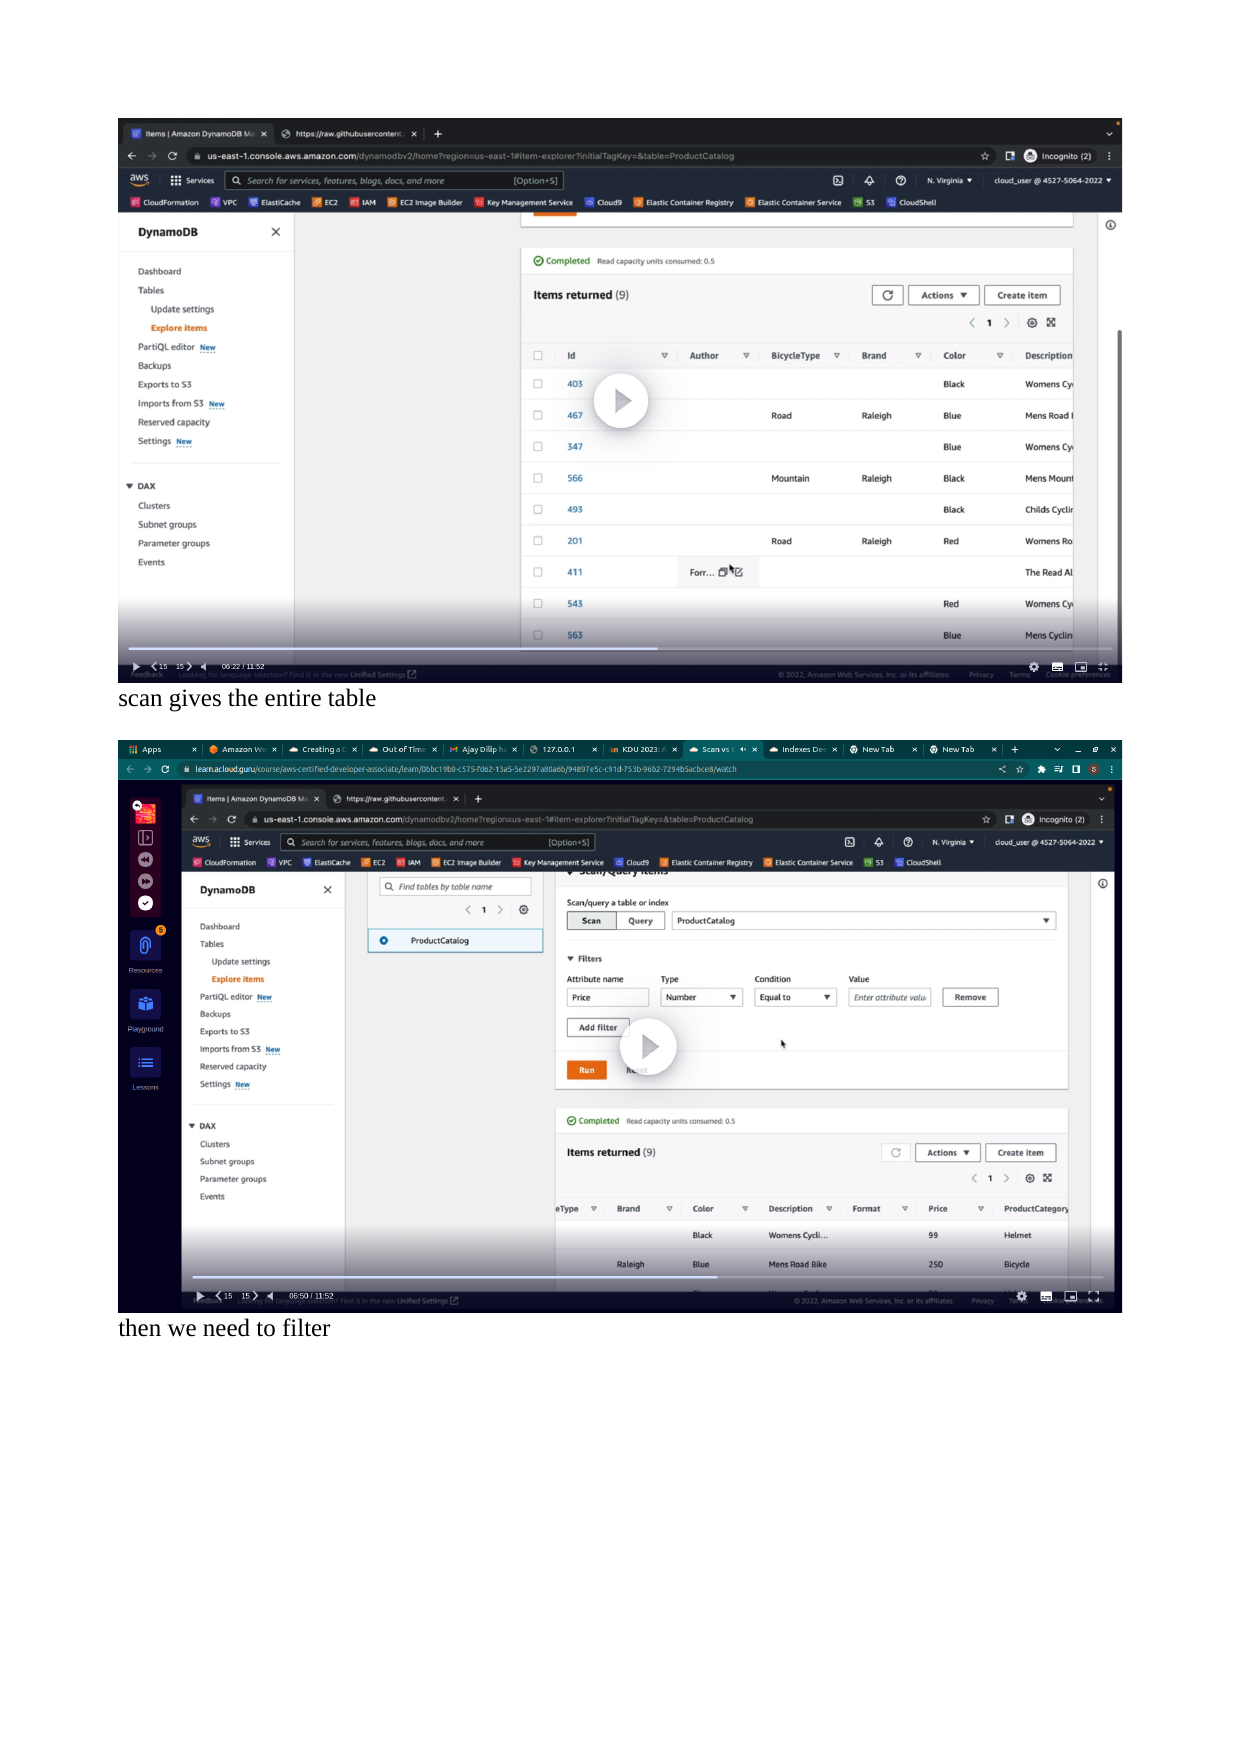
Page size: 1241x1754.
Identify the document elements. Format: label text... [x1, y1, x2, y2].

text then we need to filter [118, 1313, 1122, 1342]
text scan gives the entire table [118, 683, 1122, 712]
picture [118, 740, 1123, 1313]
picture [118, 118, 1123, 683]
